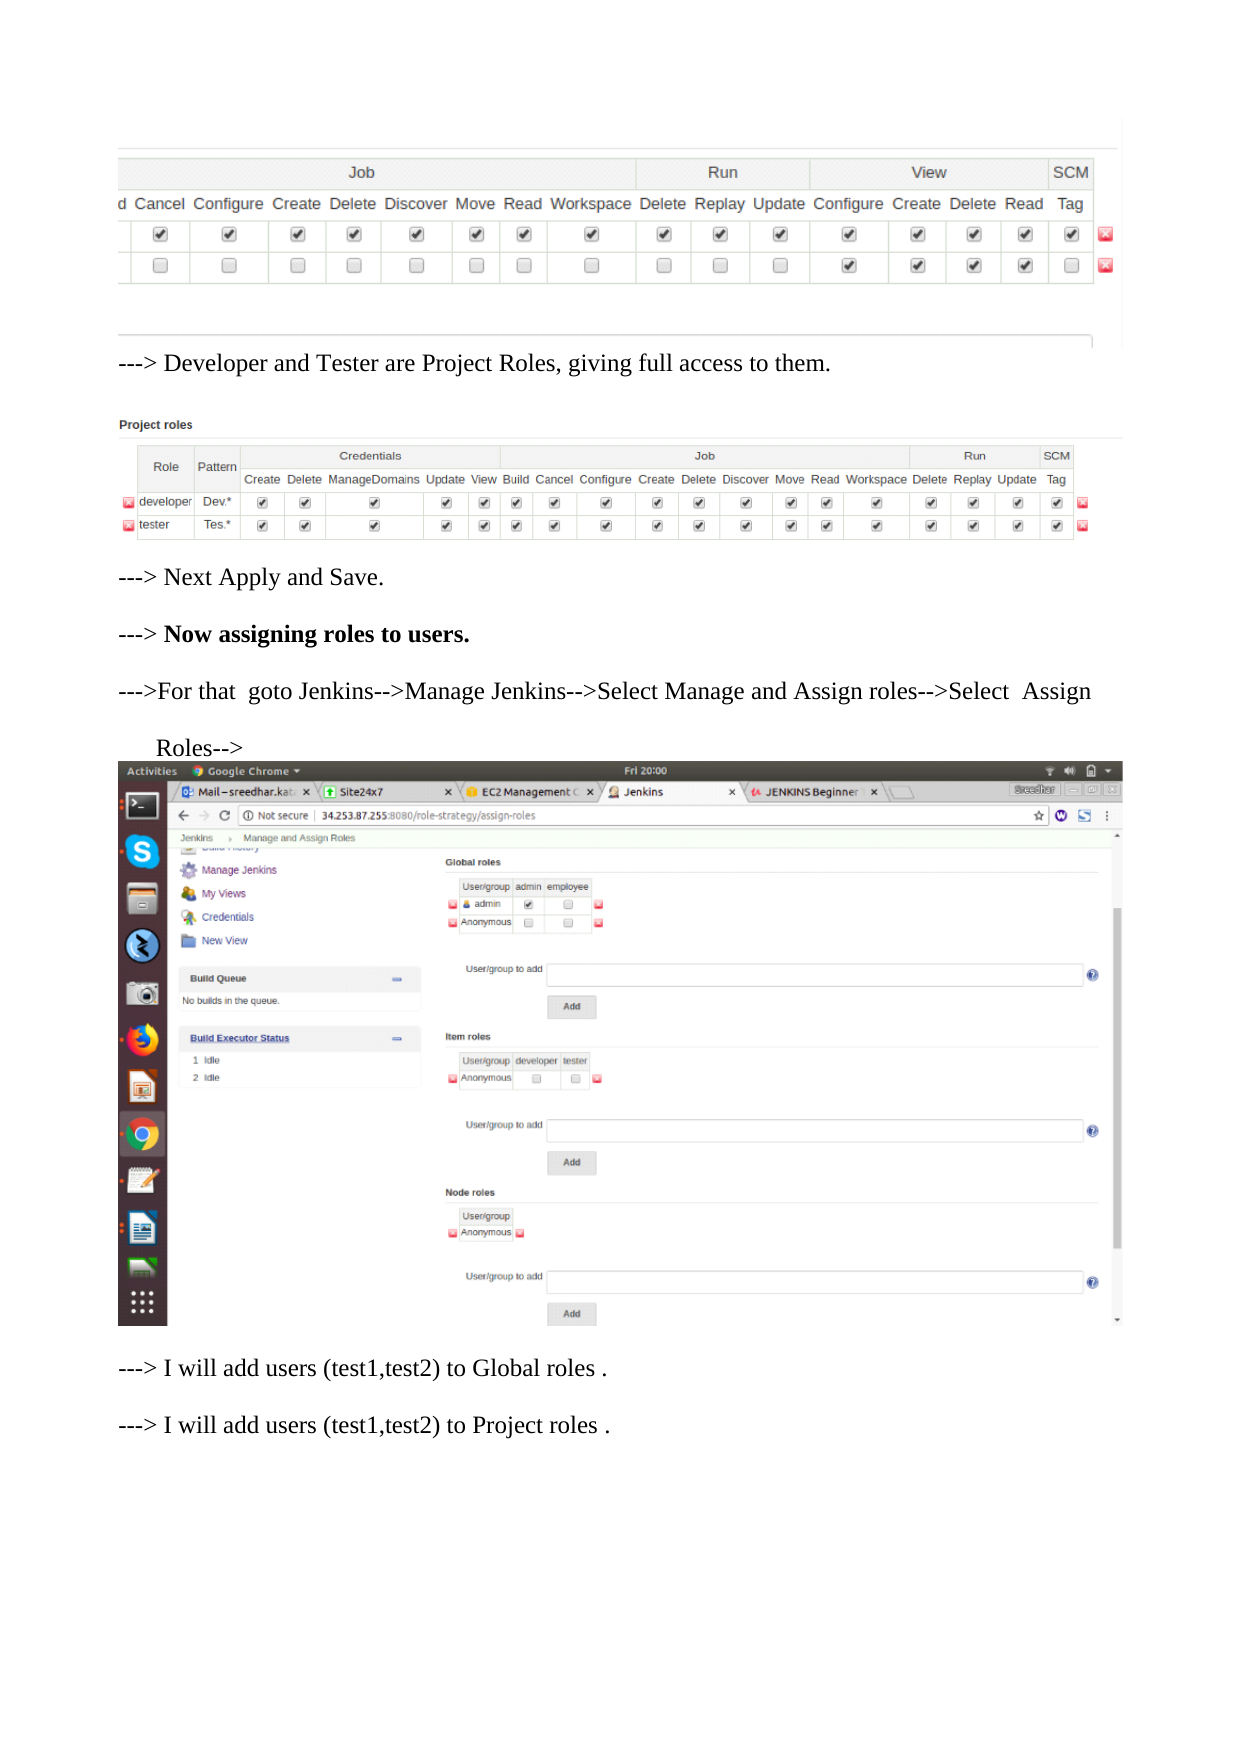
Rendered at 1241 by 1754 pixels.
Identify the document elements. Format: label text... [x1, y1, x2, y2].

text --->For that goto Jenkins-->Manage Jenkins-->Select Manage and Assign roles-->Select Assign [118, 676, 1122, 705]
text ---> I will add users (test1,test2) to Project roles . [118, 1410, 1122, 1439]
text Roles--> [118, 733, 1122, 761]
text ---> I will add users (test1,test2) to Global roles . [118, 1353, 1122, 1382]
text ---> Next Apply and Save. [118, 563, 1122, 591]
text ---> Now assigning roles to users. [118, 619, 1122, 648]
text ---> Developer and Tester are Project Roles, giving full access to them. [118, 348, 1122, 377]
